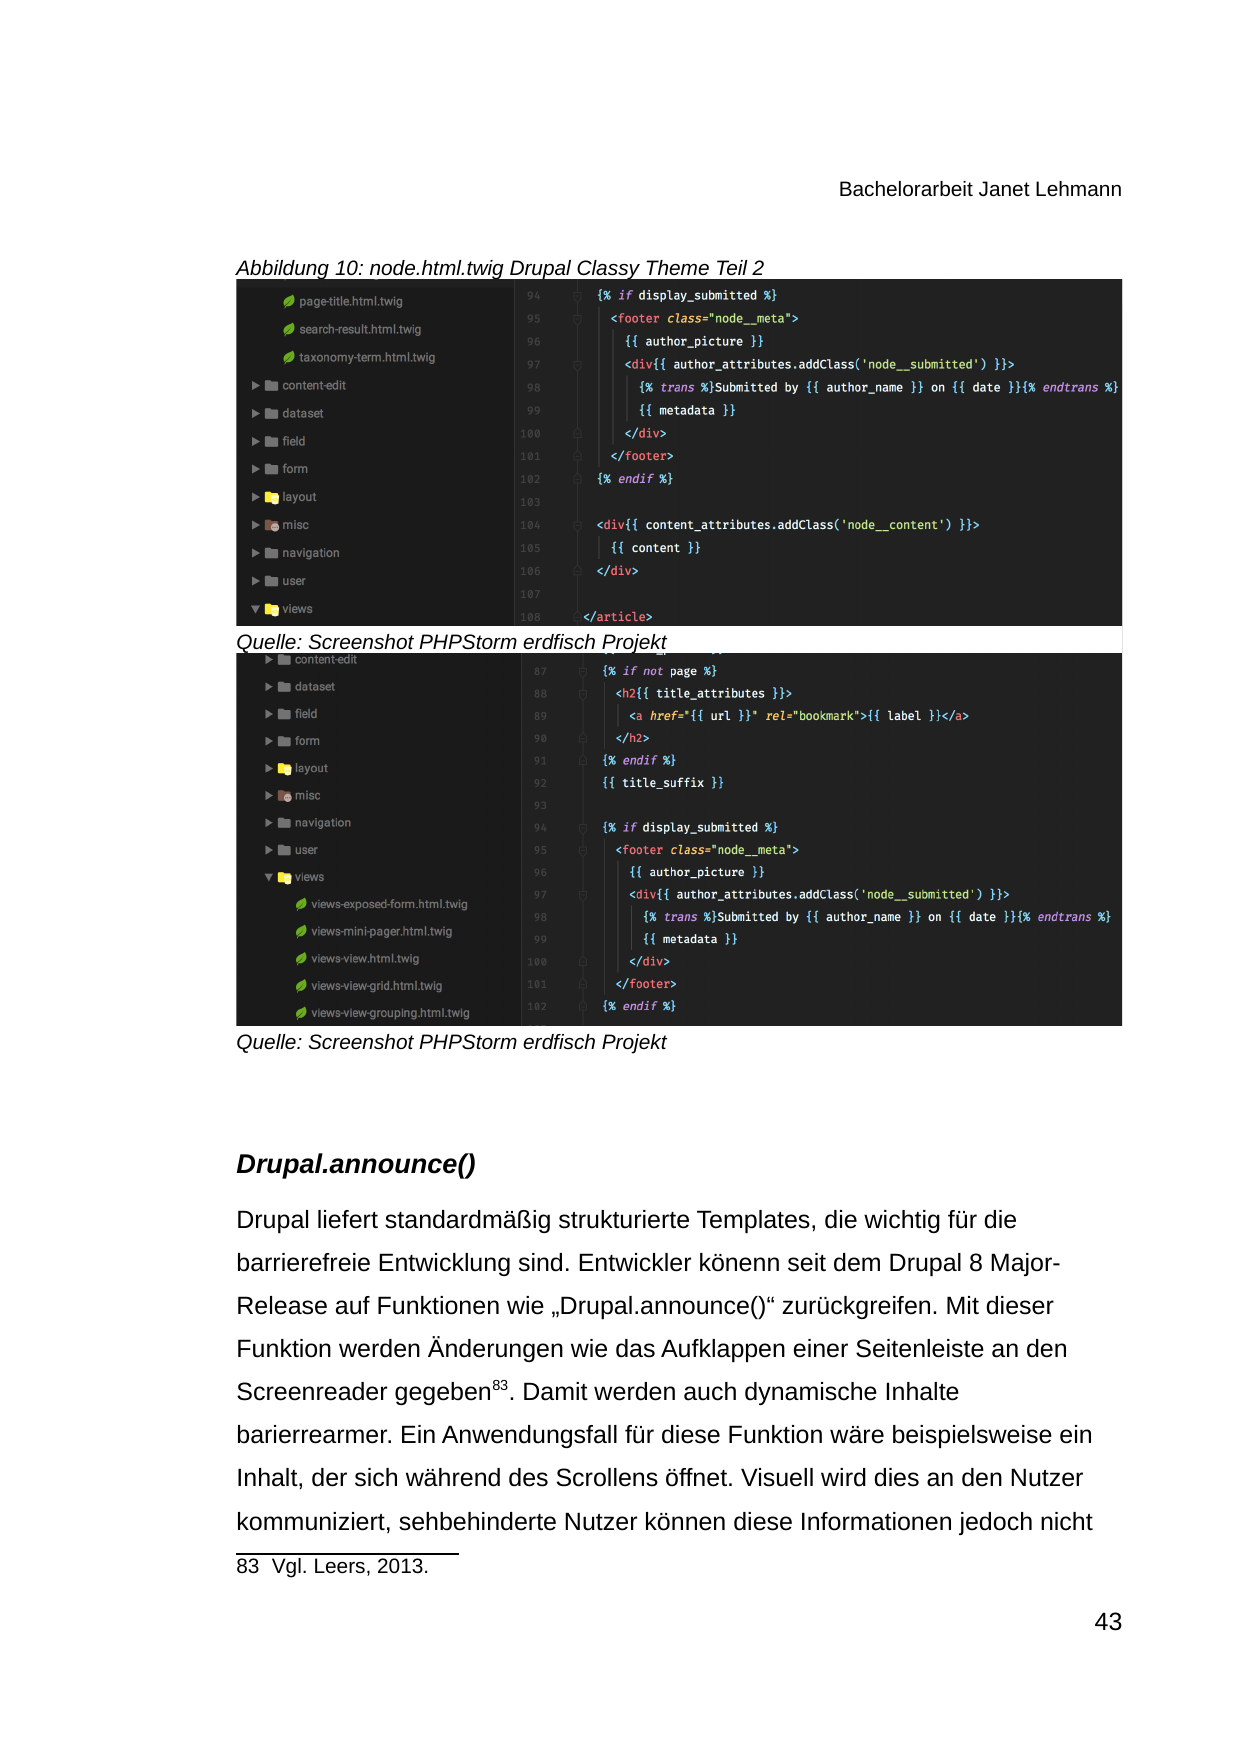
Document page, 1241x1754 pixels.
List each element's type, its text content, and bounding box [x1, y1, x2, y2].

text Drupal liefert standardmäßig strukturierte Templates, die wichtig für die barrierefreie Entwicklung sind. Entwickler könenn seit dem Drupal 8 Major-Release auf Funktionen wie „Drupal.announce()“ zurückgreifen. Mit dieser Funktion werden Änderungen wie das Aufklappen einer Seitenleiste an den Screenreader gegeben. Damit werden auch dynamische Inhalte barierrearmer. Ein Anwendungsfall für diese Funktion wäre beispielsweise ein Inhalt, der sich während des Scrollens öffnet. Visuell wird dies an den Nutzer kommuniziert, sehbehinderte Nutzer können diese Informationen jedoch nicht [236, 1205, 1122, 1535]
subtitle Drupal.announce() [236, 1148, 1122, 1180]
text Abbildung 10: node.html.twig Drupal Classy Theme Teil 2 [236, 256, 1122, 279]
text Quelle: Screenshot PHPStorm erdfisch Projekt [236, 626, 1122, 653]
text [236, 243, 1122, 256]
text Vgl. Leers, 2013. [236, 1554, 1122, 1578]
picture [236, 279, 1123, 1026]
text Quelle: Screenshot PHPStorm erdfisch Projekt [236, 1026, 1122, 1054]
